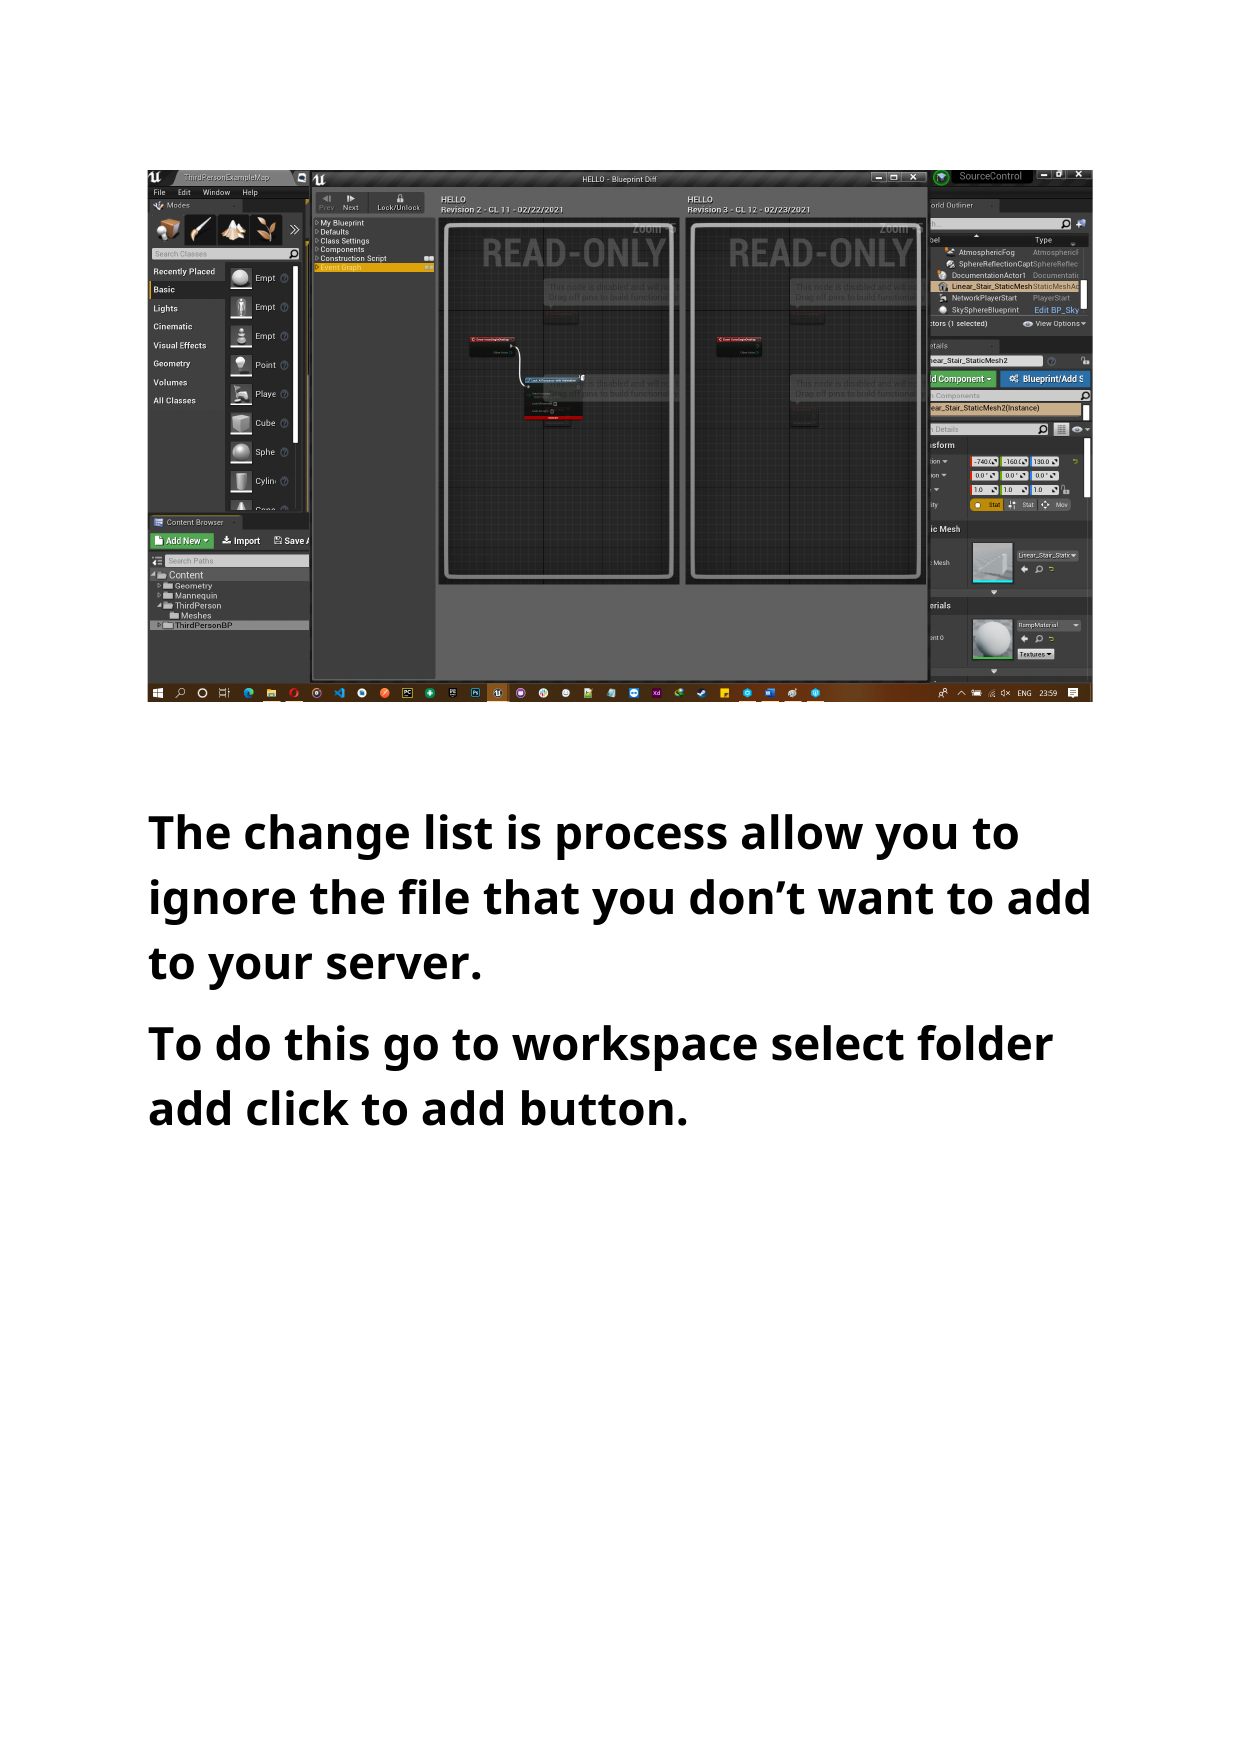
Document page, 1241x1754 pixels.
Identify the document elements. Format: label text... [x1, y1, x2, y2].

text To do this go to workspace select folder add click to add button. [148, 1012, 1093, 1139]
text The change list is process allow you to ignore the file that you don’t want to add to your server. [148, 801, 1093, 993]
